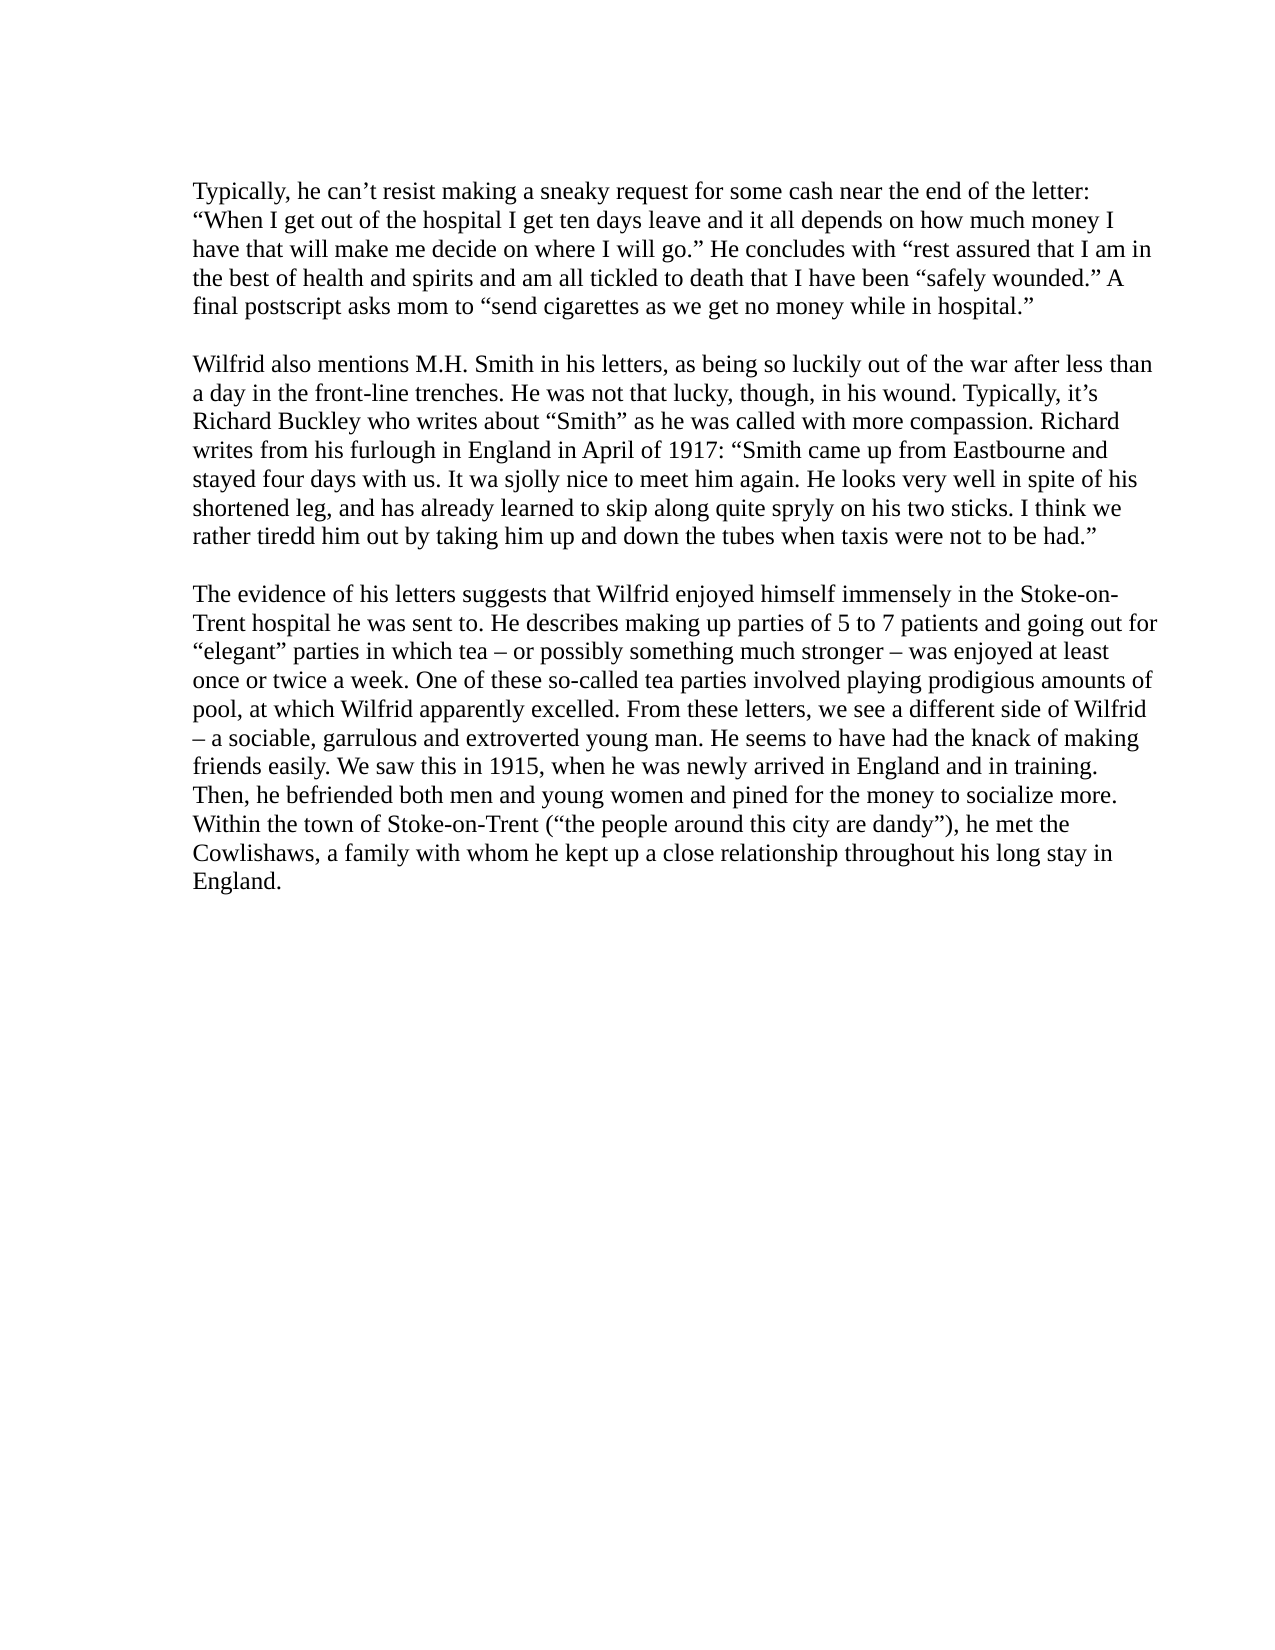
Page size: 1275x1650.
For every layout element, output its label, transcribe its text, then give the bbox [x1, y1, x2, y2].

text The evidence of his letters suggests that Wilfrid enjoyed himself immensely in the Stoke-on-Trent hospital he was sent to. He describes making up parties of 5 to 7 patients and going out for “elegant” parties in which tea – or possibly something much stronger – was enjoyed at least once or twice a week. One of these so-called tea parties involved playing prodigious amounts of pool, at which Wilfrid apparently excelled. From these letters, we see a different side of Wilfrid – a sociable, garrulous and extroverted young man. He seems to have had the knack of making friends easily. We saw this in 1915, when he was newly arrived in England and in training. Then, he befriended both men and young women and pined for the money to socialize more. Within the town of Stoke-on-Trent (“the people around this city are dandy”), he met the Cowlishaws, a family with whom he kept up a close relationship throughout his long stay in England. [192, 579, 1158, 895]
text Wilfrid also mentions M.H. Smith in his letters, as being so luckily out of the war after less than a day in the front-line trenches. He was not that lucky, though, in his wound. Typically, it’s Richard Buckley who writes about “Smith” as he was called with more compassion. Richard writes from his furlough in England in April of 1917: “Smith came up from Eastbourne and stayed four days with us. It wa sjolly nice to meet him again. He looks very well in spite of his shortened leg, and has already learned to skip along quite spryly on his two sticks. I think we rather tiredd him out by taking him up and down the tubes when taxis were not to be had.” [192, 349, 1158, 550]
text Typically, he can’t resist making a sneaky request for some cash near the end of the letter: “When I get out of the hospital I get ten days leave and it all depends on how much money I have that will make me decide on where I will go.” He concludes with “rest assured that I am in the best of health and spirits and am all tickled to death that I have been “safely wounded.” A final postscript asks mom to “send cigarettes as we get no money while in hospital.” [192, 176, 1158, 320]
